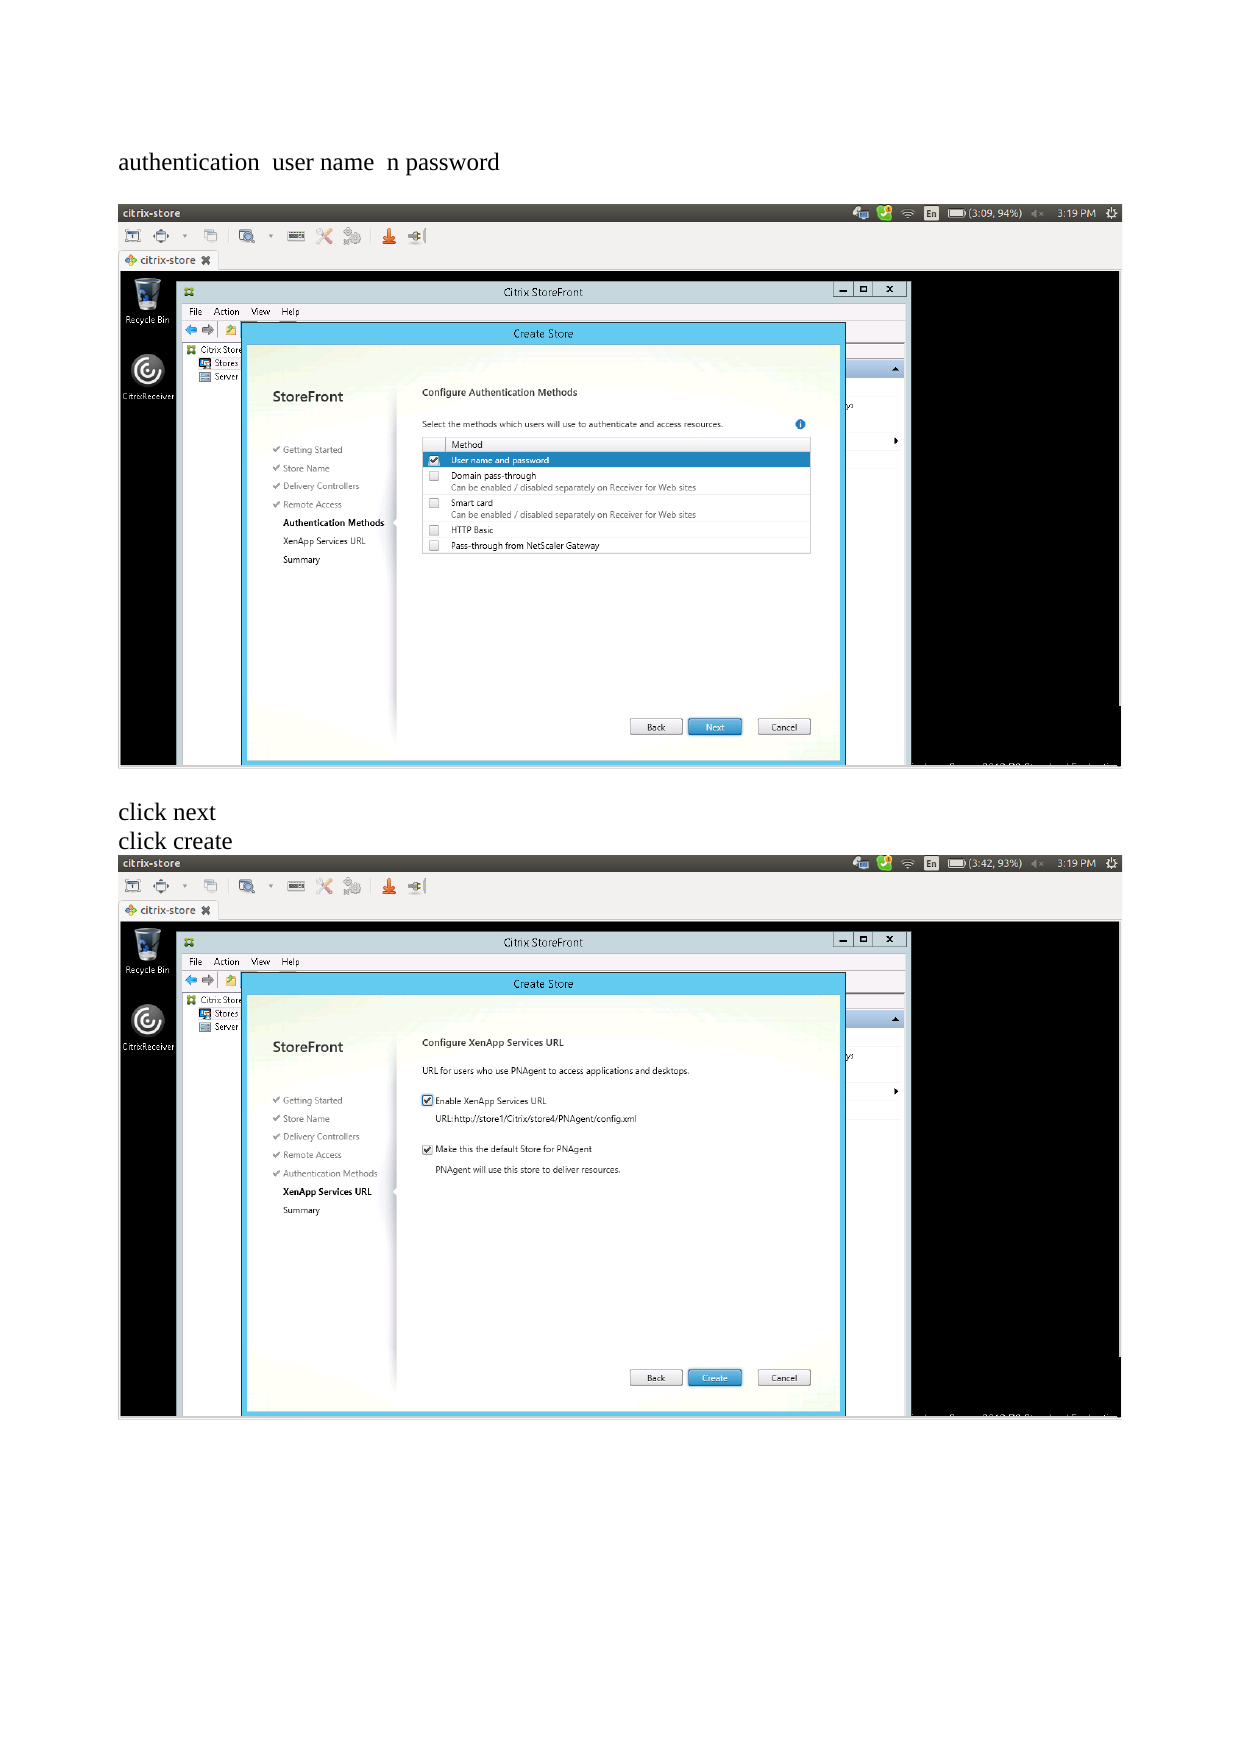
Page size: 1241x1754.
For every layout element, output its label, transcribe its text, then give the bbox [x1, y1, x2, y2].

text click next [118, 797, 1122, 826]
text authentication user name n password [118, 147, 1122, 176]
text click create [118, 826, 1122, 855]
picture [118, 855, 1123, 1420]
picture [118, 204, 1123, 769]
